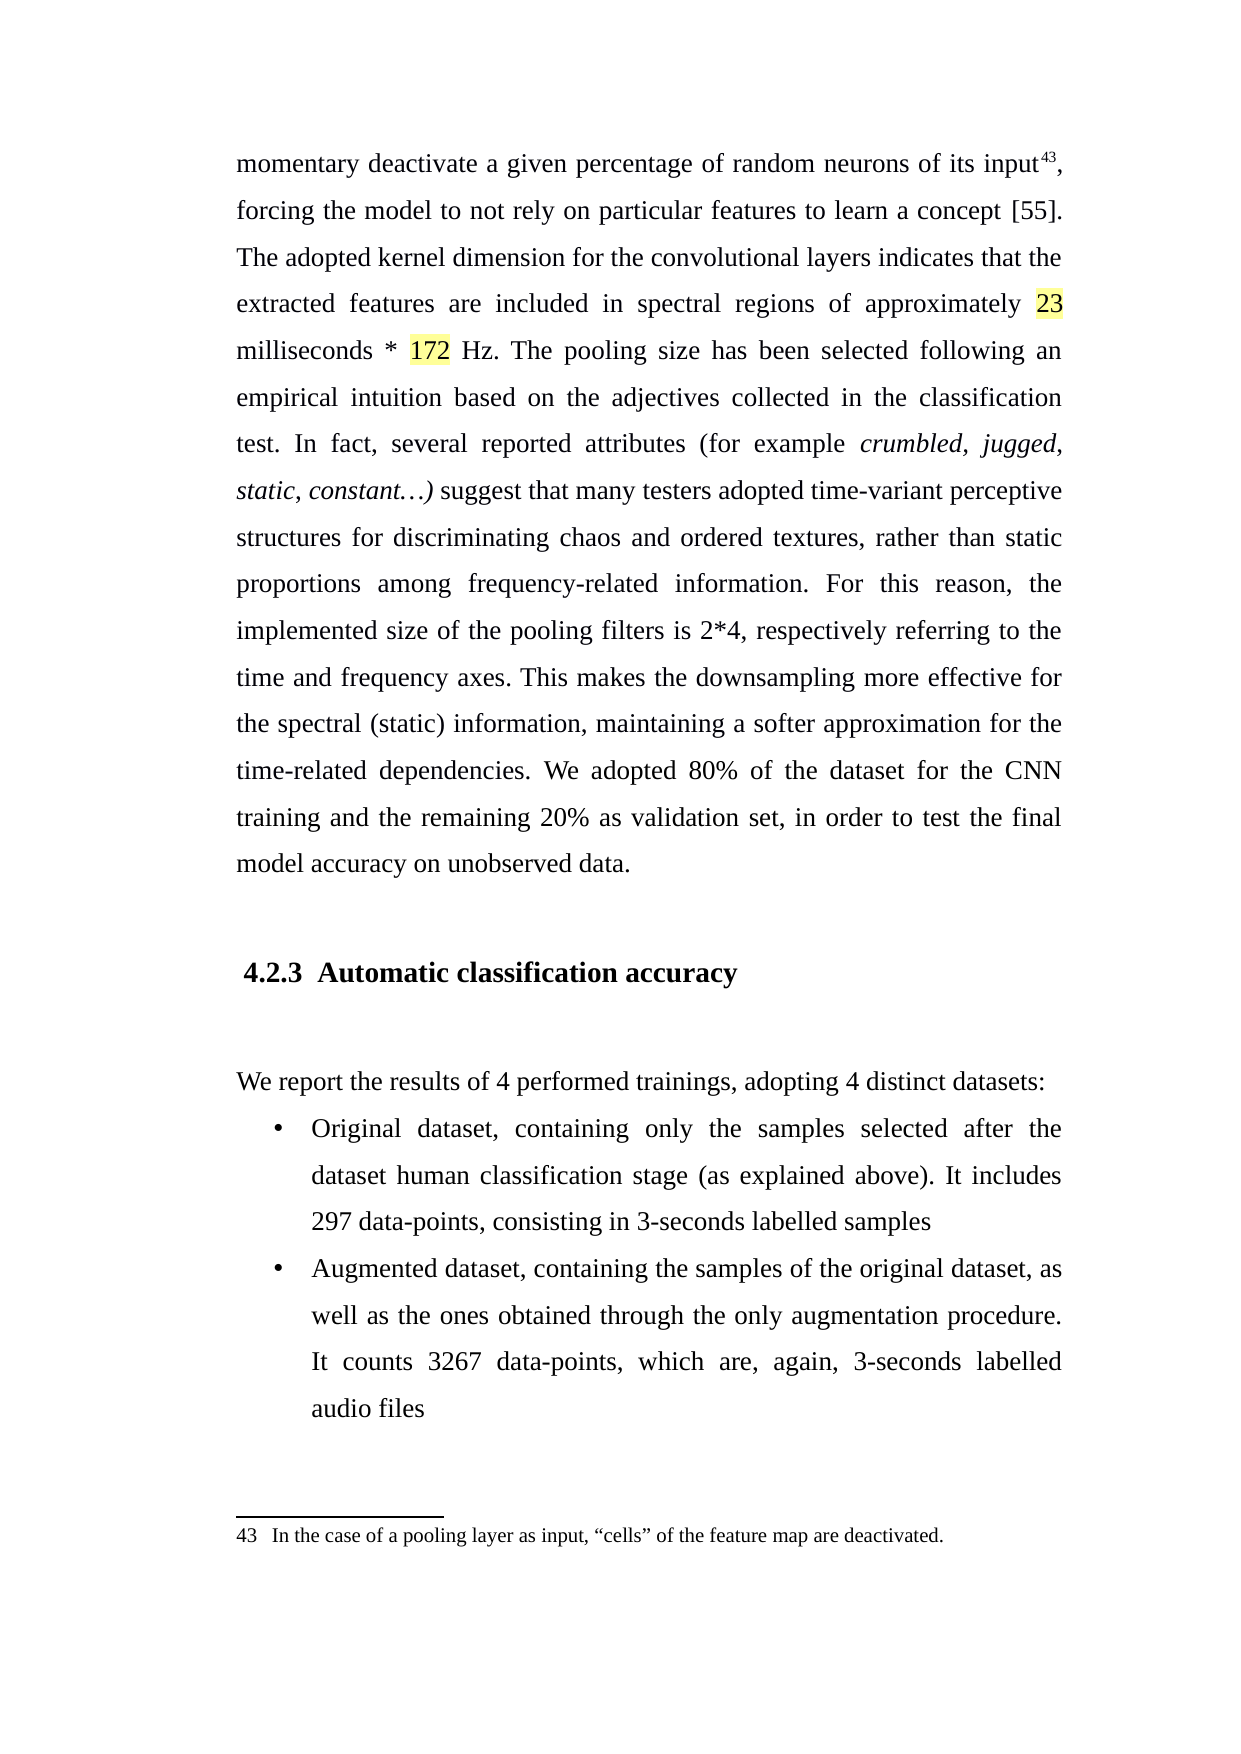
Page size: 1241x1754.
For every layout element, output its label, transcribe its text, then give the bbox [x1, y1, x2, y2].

list Original dataset, containing only the samples selected after the dataset human classification stage (as explained above). It includes 297 data-points, consisting in 3-seconds labelled samples [274, 1112, 1063, 1237]
list Augmented dataset, containing the samples of the original dataset, as well as the ones obtained through the only augmentation procedure. It counts 3267 data-points, which are, again, 3-seconds labelled audio files [274, 1252, 1063, 1423]
text In the case of a pooling layer as input, “cells” of the feature map are deactivated. [236, 1523, 1063, 1547]
text momentary deactivate a given percentage of random neurons of its input, forcing the model to not rely on particular features to learn a concept [55]. The adopted kernel dimension for the convolutional layers indicates that the extracted features are included in spectral regions of approximately 23 milliseconds * 172 Hz. The pooling size has been selected following an empirical intuition based on the adjectives collected in the classification test. In fact, several reported attributes (for example crumbled, jugged, static, constant…) suggest that many testers adopted time-variant perceptive structures for discriminating chaos and ordered textures, rather than static proportions among frequency-related information. For this reason, the implemented size of the pooling filters is 2*4, respectively referring to the time and frequency axes. This makes the downsampling more effective for the spectral (static) information, maintaining a softer approximation for the time-related dependencies. We adopted 80% of the dataset for the CNN training and the remaining 20% as validation set, in order to test the final model accuracy on unobserved data. [236, 148, 1063, 879]
subtitle Automatic classification accuracy [236, 956, 1063, 989]
text We report the results of 4 performed trainings, adopting 4 distinct datasets: [236, 1065, 1063, 1096]
